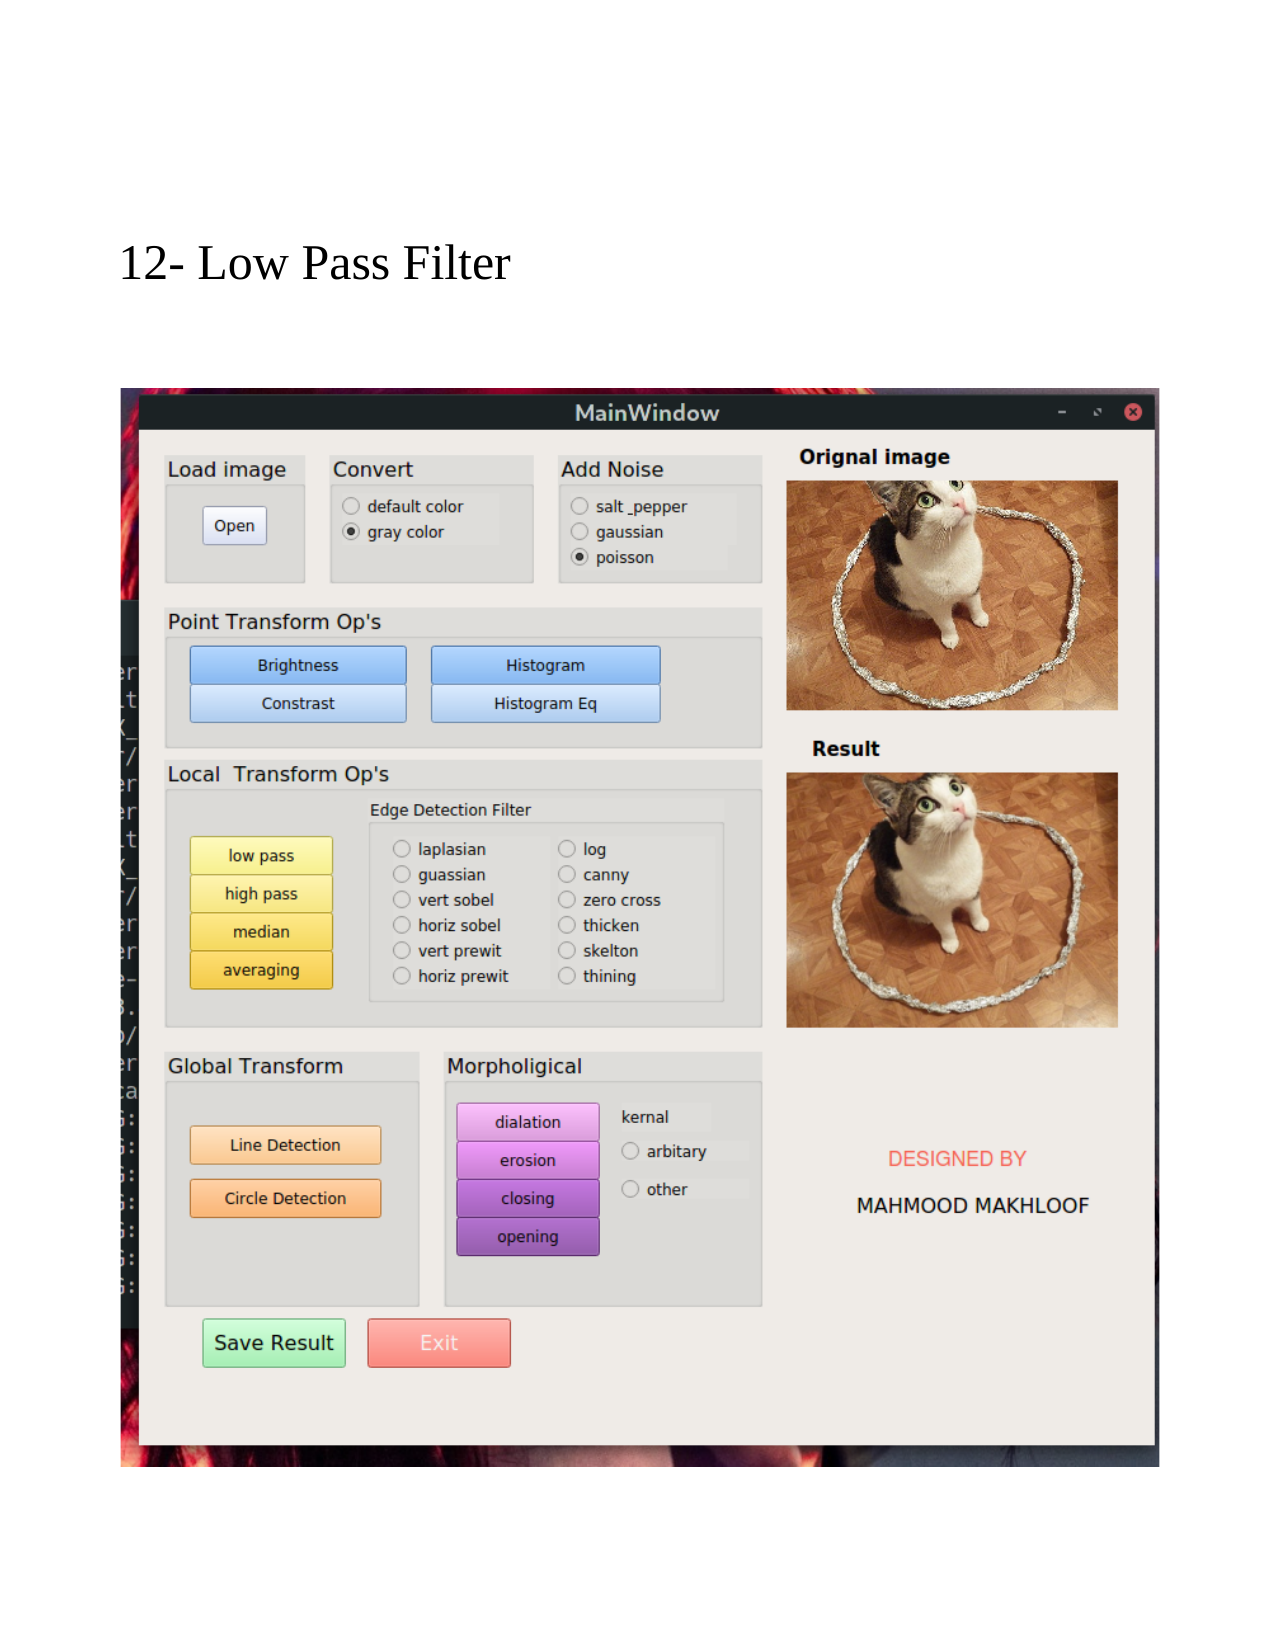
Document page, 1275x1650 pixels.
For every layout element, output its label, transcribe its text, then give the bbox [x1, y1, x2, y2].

text 12- Low Pass Filter [118, 233, 1157, 291]
picture [120, 388, 1160, 1467]
